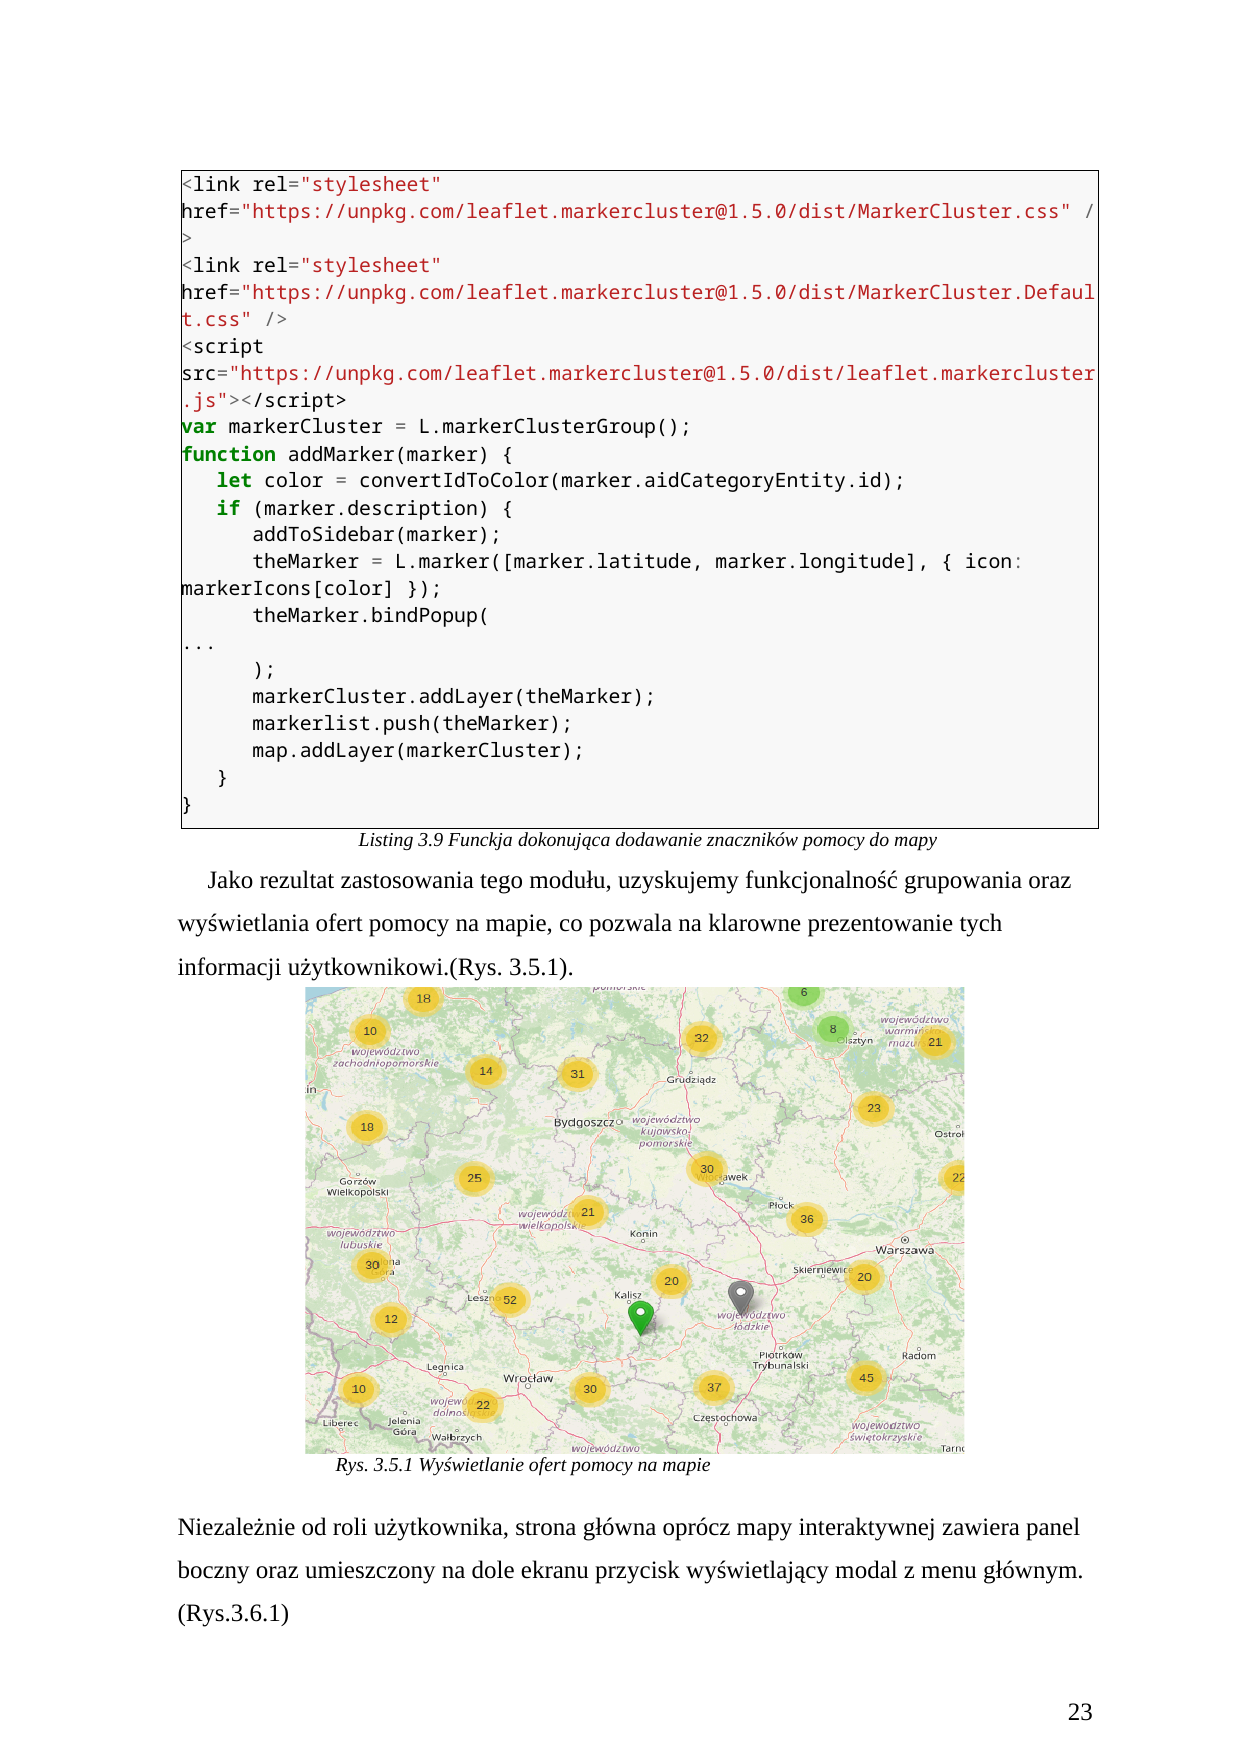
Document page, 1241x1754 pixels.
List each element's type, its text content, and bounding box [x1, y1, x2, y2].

text Jako rezultat zastosowania tego modułu, uzyskujemy funkcjonalność grupowania oraz wyświetlania ofert pomocy na mapie, co pozwala na klarowne prezentowanie tych informacji użytkownikowi.(Rys. 3.5.1). [177, 161, 1092, 980]
text Rys. 3.5.1 Wyświetlanie ofert pomocy na mapie [305, 1454, 964, 1476]
text Niezależnie od roli użytkownika, strona główna oprócz mapy interaktywnej zawiera panel boczny oraz umieszczony na dole ekranu przycisk wyświetlający modal z menu głównym. (Rys.3.6.1) [177, 1512, 1092, 1627]
picture [305, 987, 965, 1454]
text Listing 3.9 Funckja dokonująca dodawanie znaczników pomocy do mapy [181, 829, 1084, 851]
